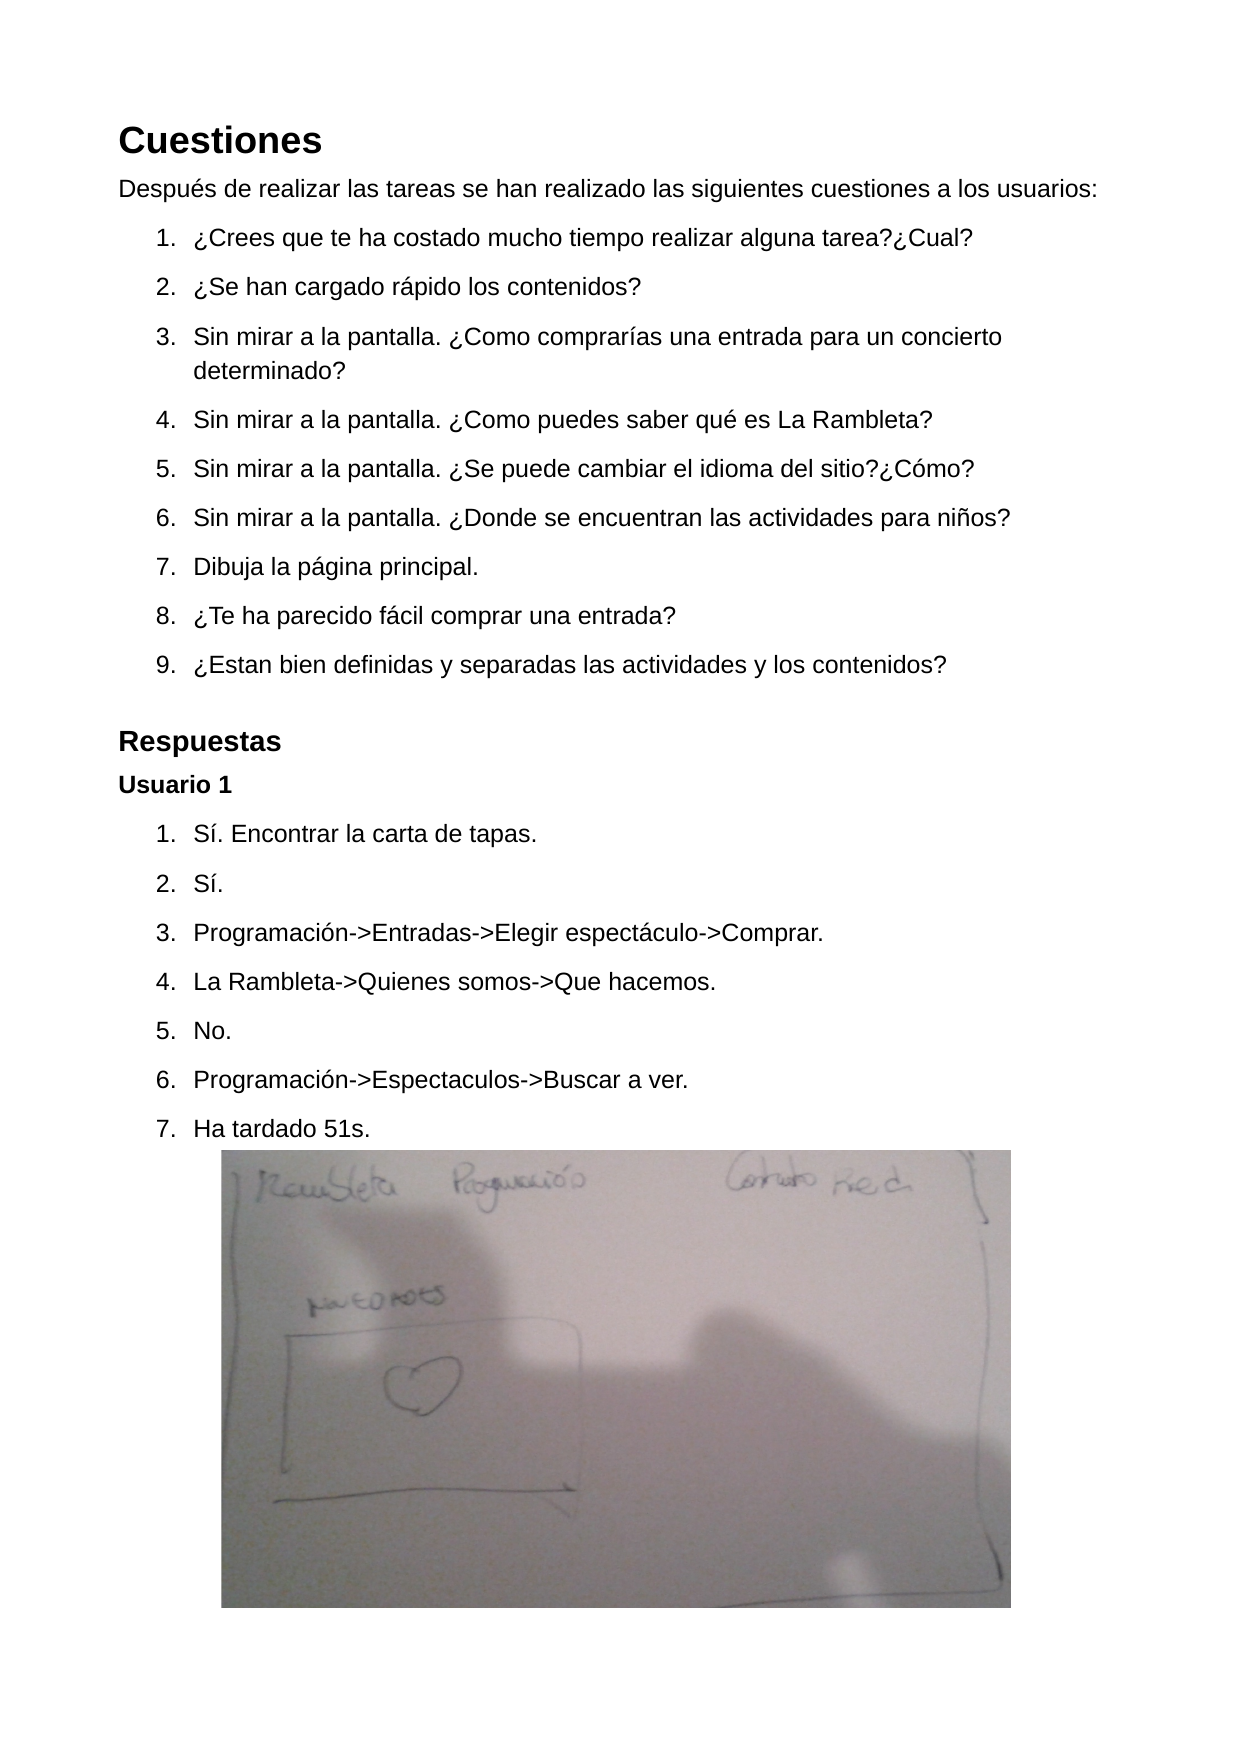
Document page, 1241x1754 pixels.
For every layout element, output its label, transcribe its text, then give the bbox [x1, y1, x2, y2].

list Sí. Encontrar la carta de tapas. [156, 819, 1122, 848]
subtitle Respuestas [118, 724, 1122, 758]
list Dibuja la página principal. [156, 552, 1122, 581]
list ¿Se han cargado rápido los contenidos? [156, 272, 1122, 301]
list Sin mirar a la pantalla. ¿Donde se encuentran las actividades para niños? [156, 503, 1122, 532]
list Ha tardado 51s. [156, 1114, 1122, 1143]
list Sí. [156, 868, 1122, 897]
picture [221, 1150, 1011, 1608]
text Usuario 1 [118, 770, 1122, 799]
text Después de realizar las tareas se han realizado las siguientes cuestiones a los usuarios: [118, 174, 1122, 203]
subtitle Cuestiones [118, 118, 1122, 162]
list ¿Estan bien definidas y separadas las actividades y los contenidos? [156, 650, 1122, 679]
list Sin mirar a la pantalla. ¿Como puedes saber qué es La Rambleta? [156, 405, 1122, 434]
list No. [156, 1016, 1122, 1044]
list Programación->Espectaculos->Buscar a ver. [156, 1065, 1122, 1093]
list Sin mirar a la pantalla. ¿Se puede cambiar el idioma del sitio?¿Cómo? [156, 454, 1122, 483]
list La Rambleta->Quienes somos->Que hacemos. [156, 967, 1122, 995]
list Programación->Entradas->Elegir espectáculo->Comprar. [156, 918, 1122, 946]
list ¿Crees que te ha costado mucho tiempo realizar alguna tarea?¿Cual? [156, 223, 1122, 252]
list Sin mirar a la pantalla. ¿Como comprarías una entrada para un concierto determinado? [156, 321, 1122, 385]
list ¿Te ha parecido fácil comprar una entrada? [156, 601, 1122, 630]
